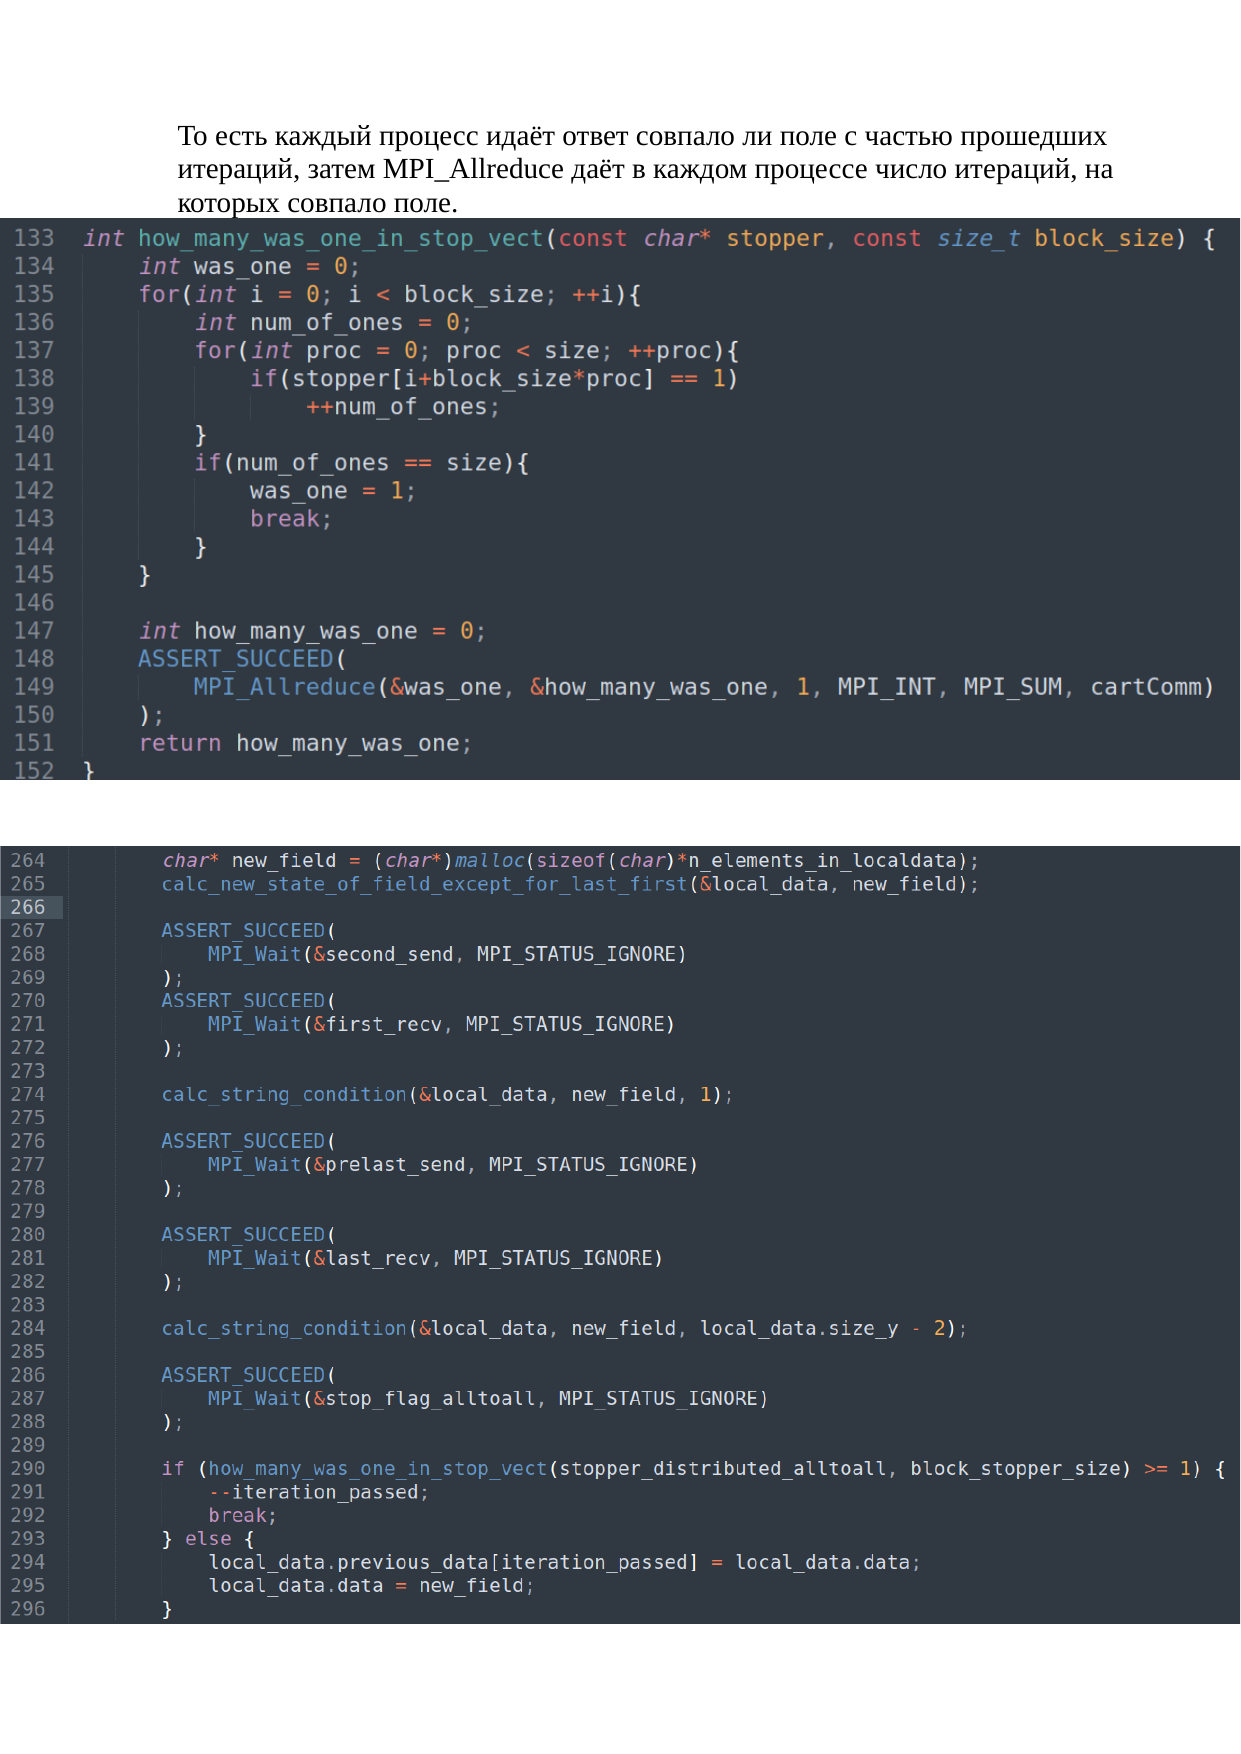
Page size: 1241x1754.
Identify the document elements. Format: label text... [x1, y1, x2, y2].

picture [0, 218, 1241, 780]
text То есть каждый процесс идаёт ответ совпало ли поле с частью прошедших итераций, затем MPI_Allreduce даёт в каждом процессе число итераций, на которых совпало поле. [177, 118, 1152, 218]
picture [0, 846, 1241, 1624]
